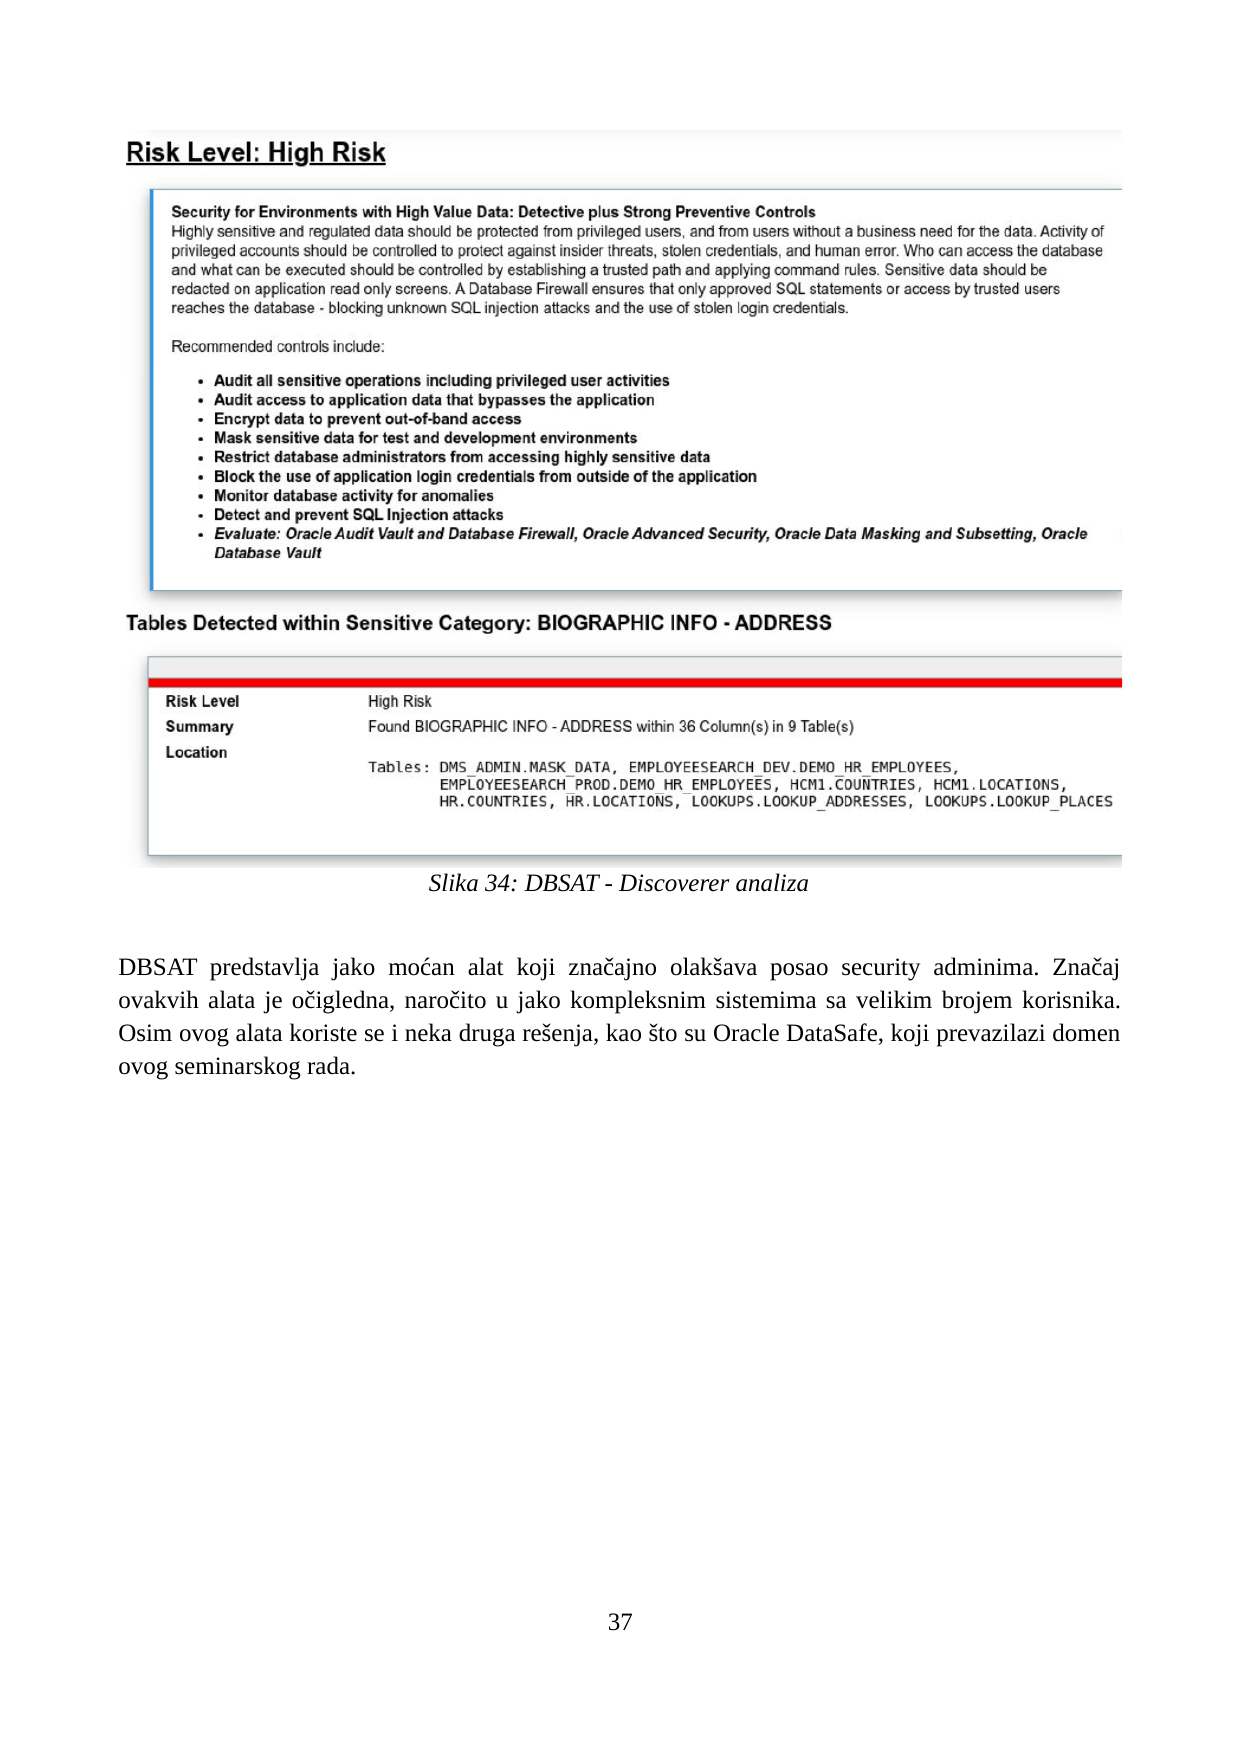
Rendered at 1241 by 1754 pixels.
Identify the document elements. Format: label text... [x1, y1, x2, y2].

picture [118, 130, 1123, 868]
text DBSAT predstavlja jako moćan alat koji značajno olakšava posao security adminima. Značaj ovakvih alata je očigledna, naročito u jako kompleksnim sistemima sa velikim brojem korisnika. Osim ovog alata koriste se i neka druga rešenja, kao što su Oracle DataSafe, koji prevazilazi domen ovog seminarskog rada. [118, 952, 1122, 1079]
text Slika 34: DBSAT - Discoverer analiza [118, 868, 1122, 897]
